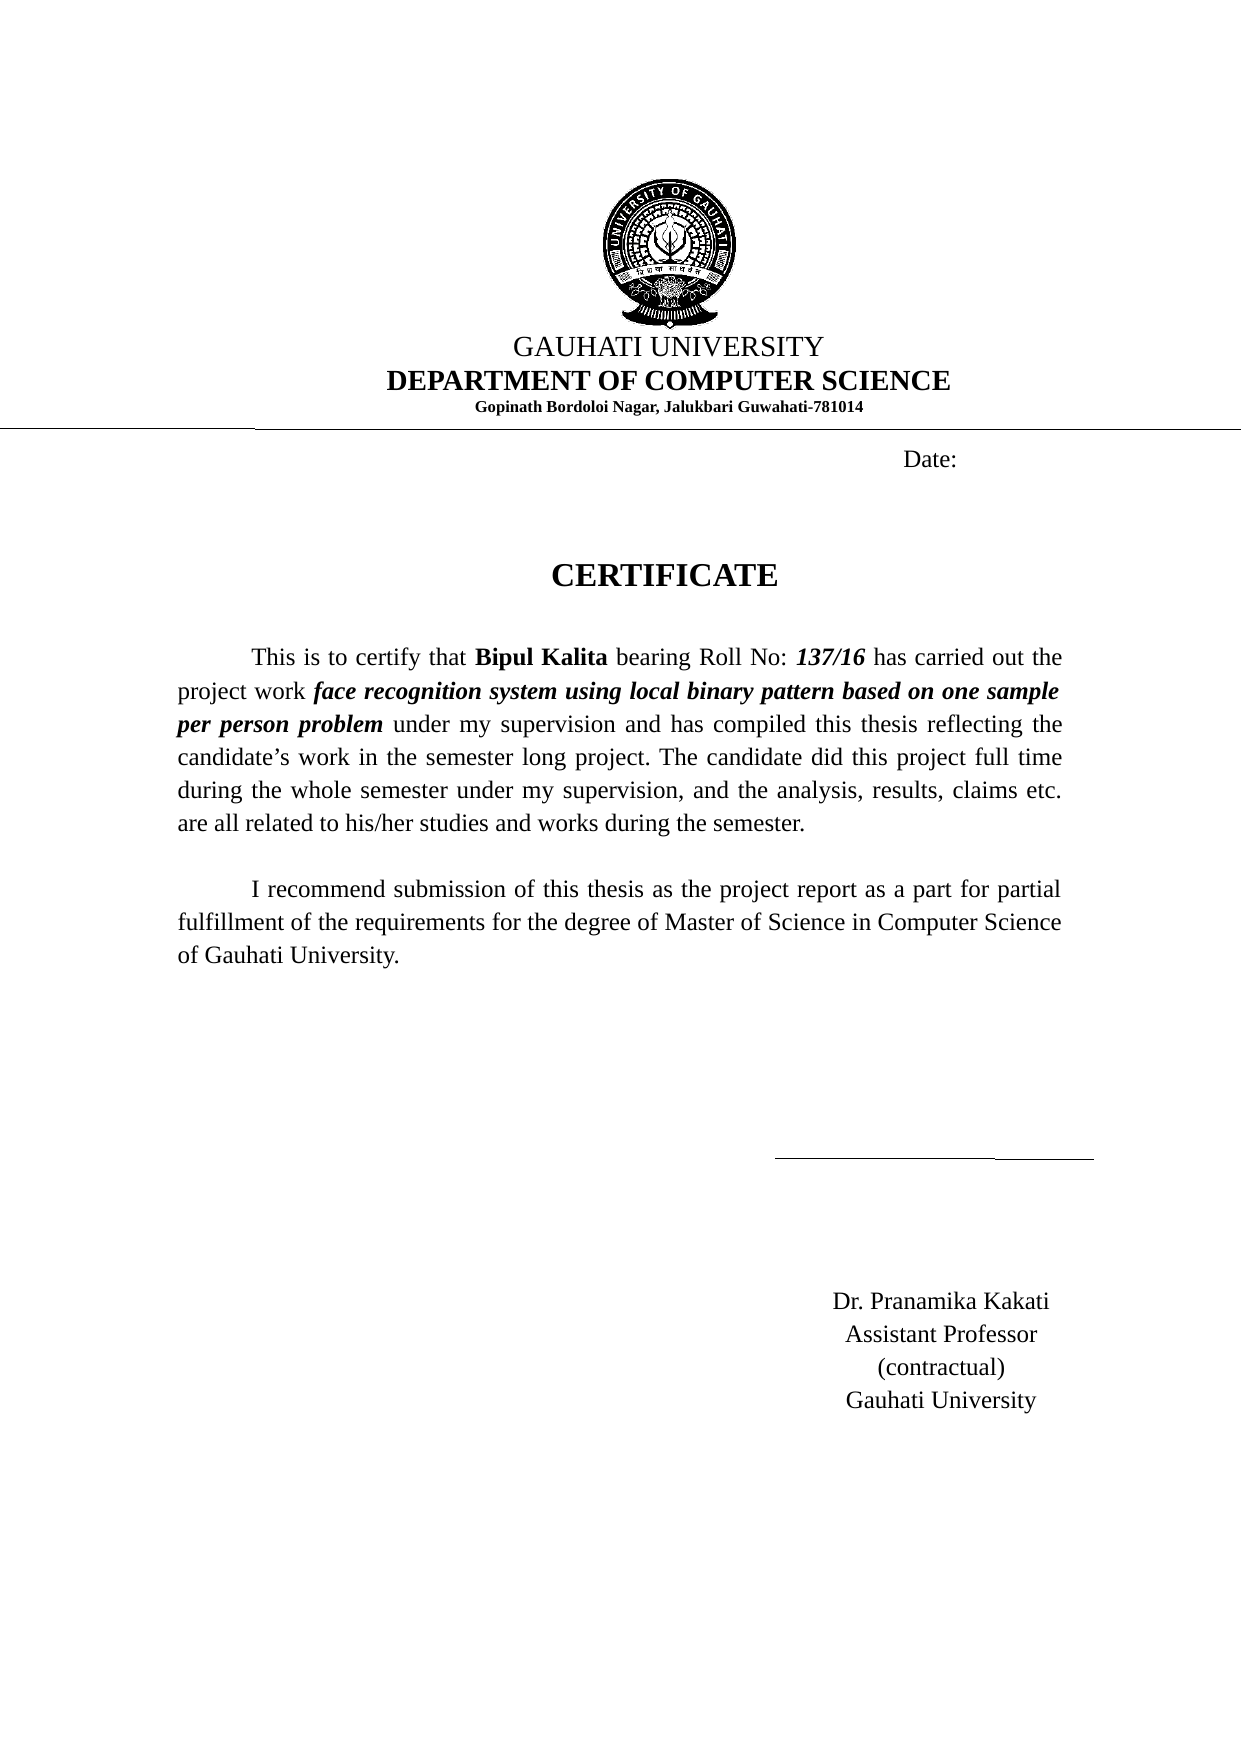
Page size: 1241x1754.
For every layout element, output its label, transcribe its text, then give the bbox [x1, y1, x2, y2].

text Gopinath Bordoloi Nagar, Jalukbari Guwahati-781014 [233, 397, 1104, 416]
text GAUHATI UNIVERSITY [233, 329, 1104, 363]
text Gauhati University [766, 1385, 1116, 1414]
text Assistant Professor [766, 1319, 1116, 1348]
picture [601, 177, 737, 330]
title I recommend submission of this thesis as the project report as a part for partial fulfillment of the requirements for the degree of Master of Science in Computer Science of Gauhati University. [177, 874, 1063, 969]
text (contractual) [766, 1352, 1116, 1381]
title This is to certify that Bipul Kalita bearing Roll No: 137/16 has carried out the project work face recognition system using local binary pattern based on one sample per person problem under my supervision and has compiled this thesis reflecting the candidate’s work in the semester long project. The candidate did this project full time during the whole semester under my supervision, and the analysis, results, claims etc. are all related to his/her studies and works during the semester. [177, 638, 1063, 837]
text DEPARTMENT OF COMPUTER SCIENCE [233, 363, 1104, 397]
text CERTIFICATE [233, 556, 1104, 594]
text Date: [233, 444, 957, 473]
text Dr. Pranamika Kakati [766, 1286, 1116, 1315]
